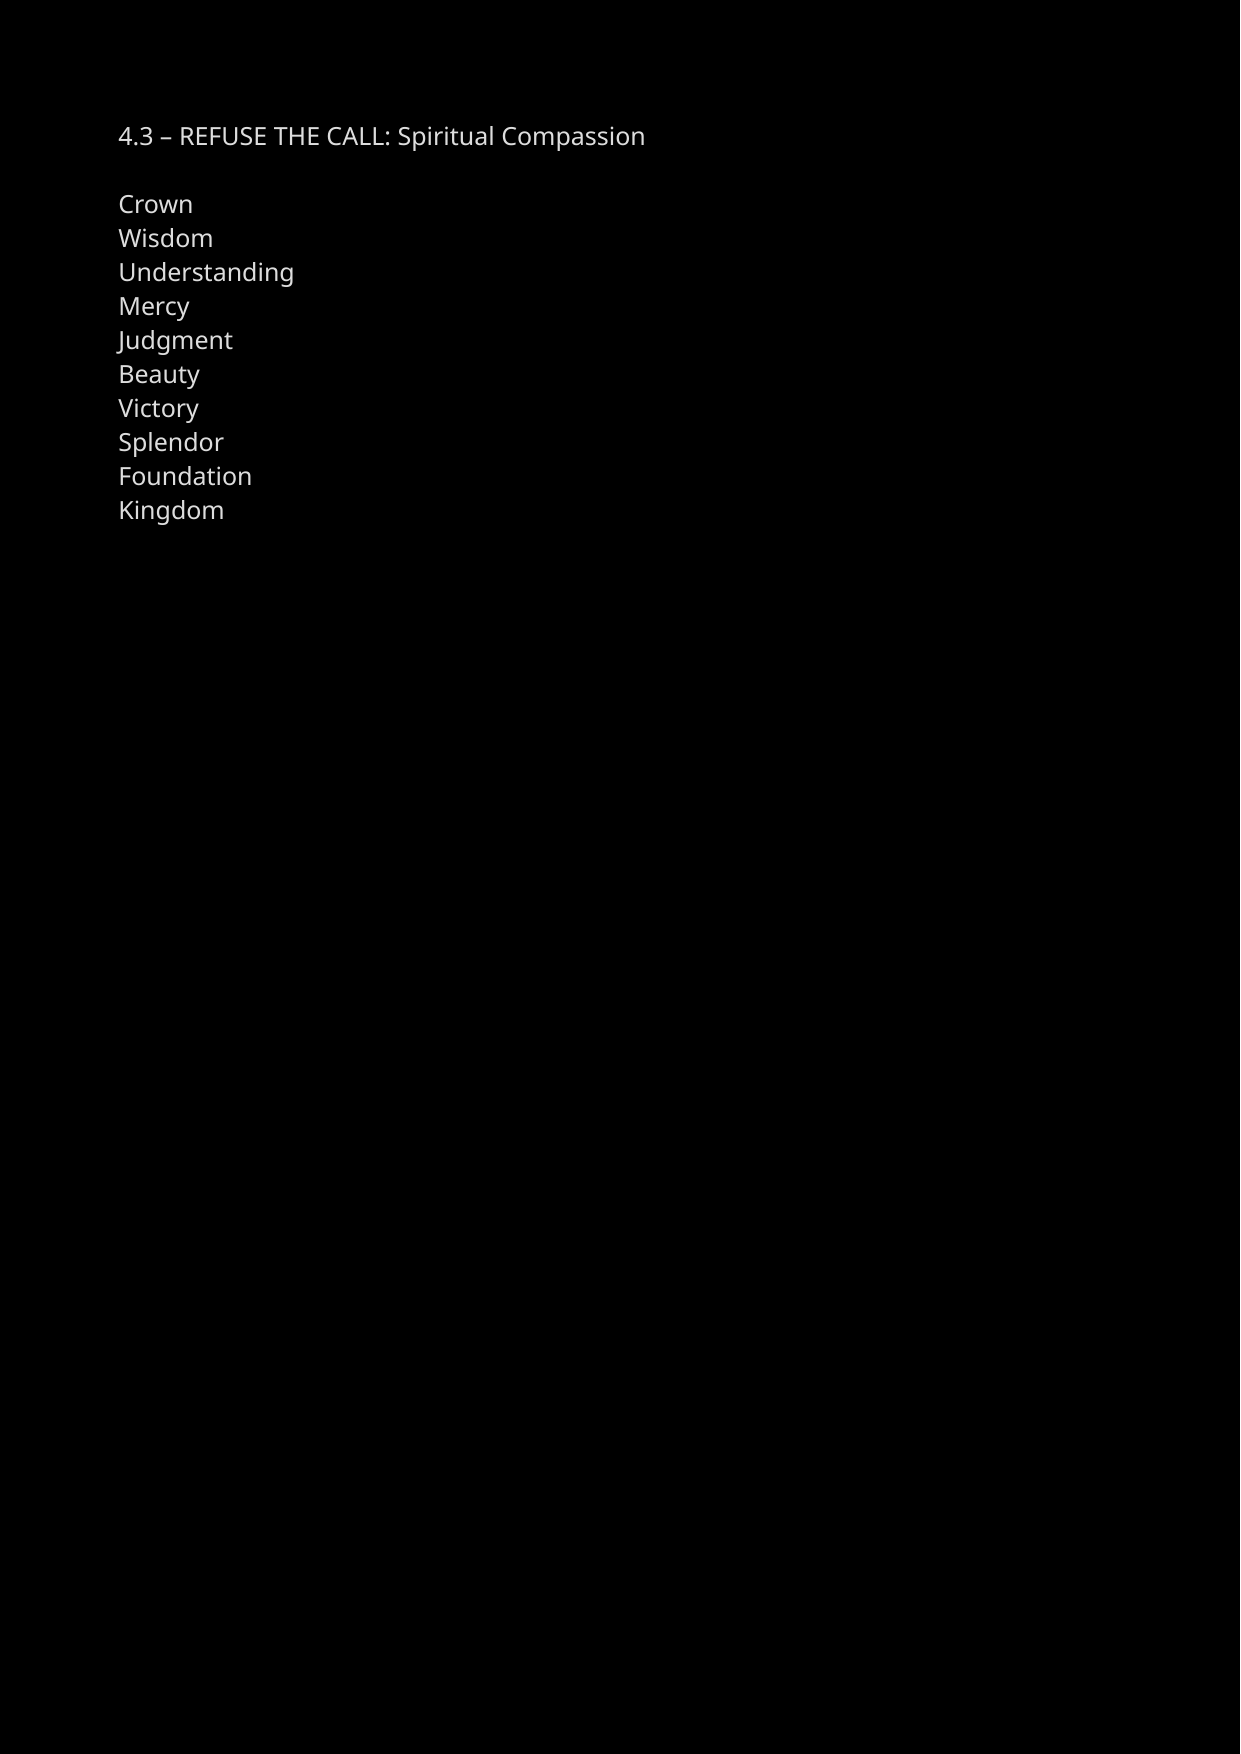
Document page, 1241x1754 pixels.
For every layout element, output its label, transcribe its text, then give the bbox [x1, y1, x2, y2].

text 4.3 – REFUSE THE CALL: Spiritual Compassion [118, 118, 1122, 152]
text Wisdom [118, 220, 1122, 254]
text Judgment [118, 322, 1122, 357]
text Crown [118, 186, 1122, 220]
text Foundation [118, 459, 1122, 493]
text Understanding [118, 254, 1122, 288]
text Mercy [118, 288, 1122, 322]
text Splendor [118, 425, 1122, 459]
text Kingdom [118, 493, 1122, 527]
text Victory [118, 391, 1122, 425]
text Beauty [118, 357, 1122, 391]
